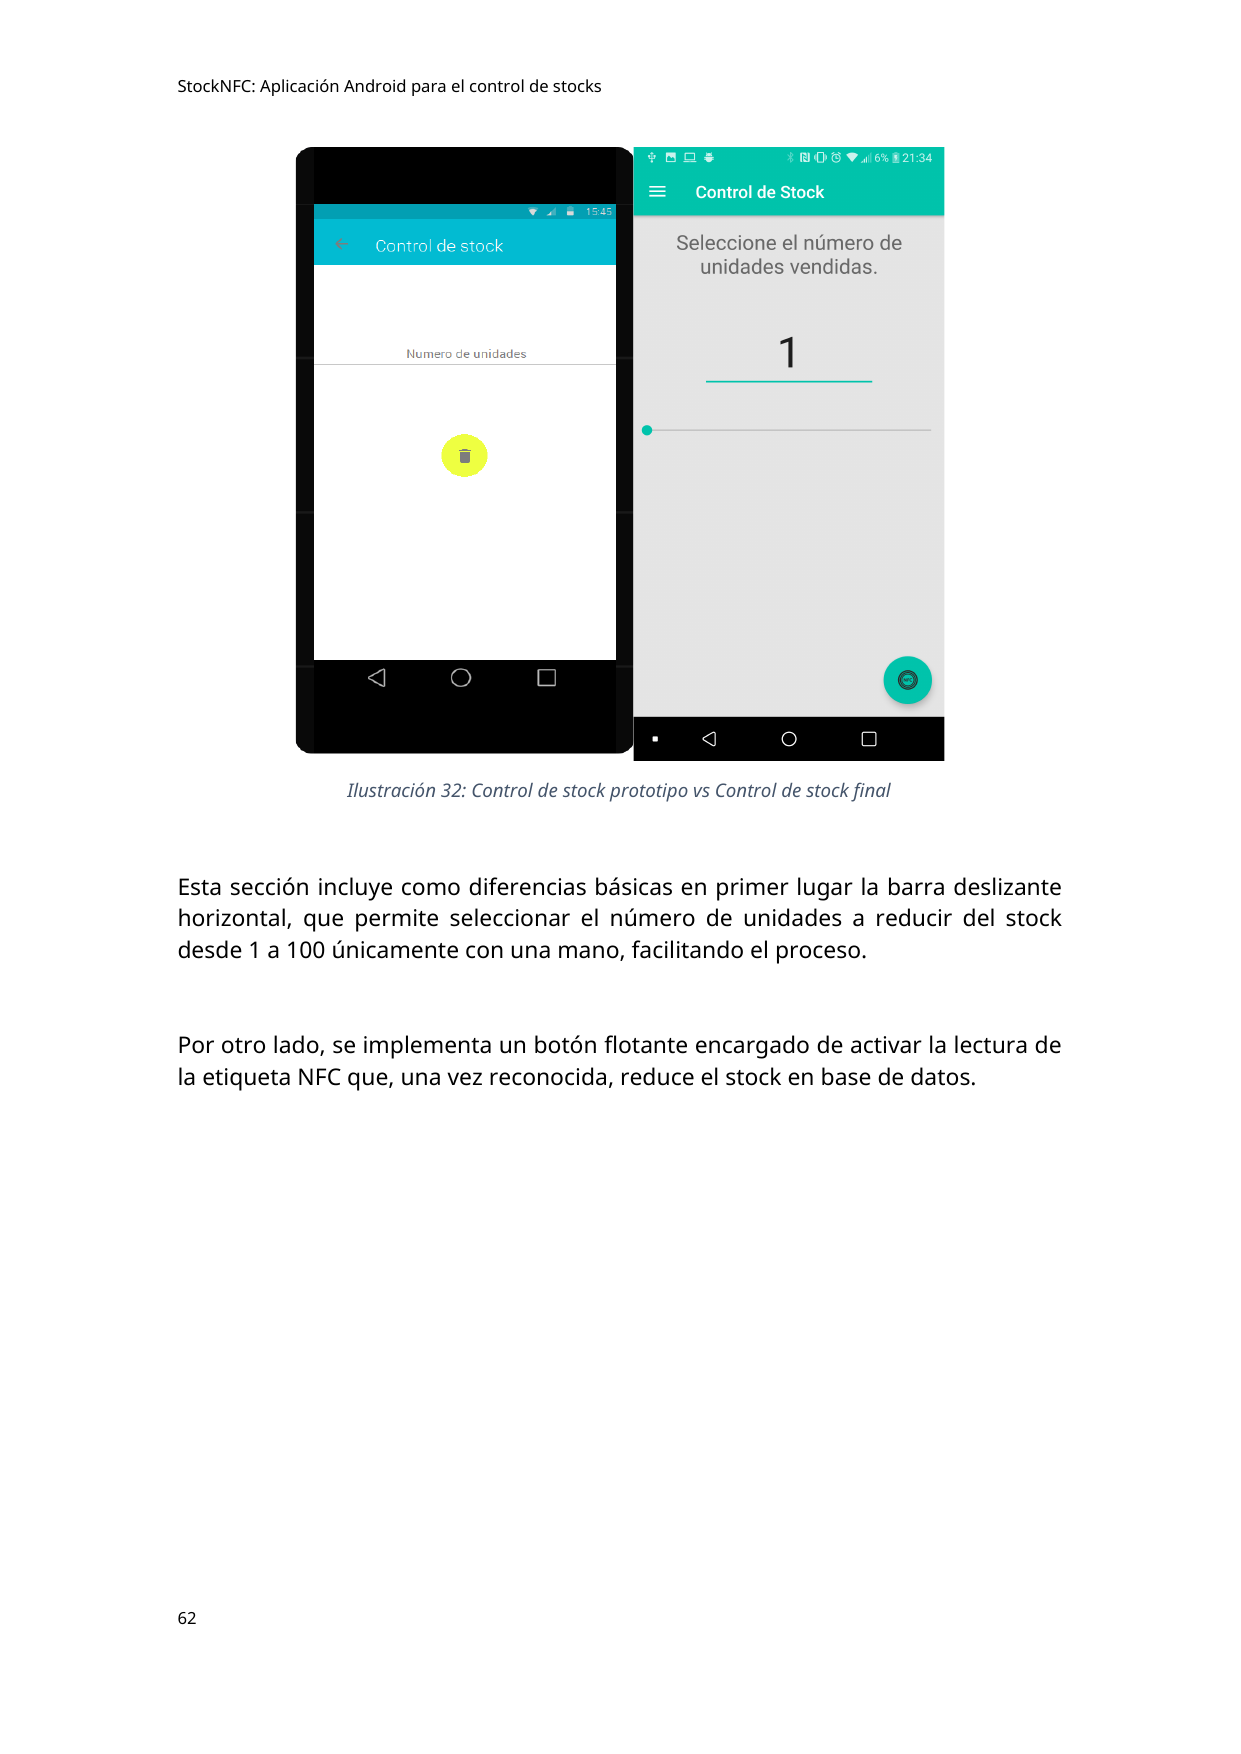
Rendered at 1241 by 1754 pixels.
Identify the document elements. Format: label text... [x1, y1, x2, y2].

text Ilustración 32: Control de stock prototipo vs Control de stock final [177, 777, 1063, 802]
text Por otro lado, se implementa un botón flotante encargado de activar la lectura de la etiqueta NFC que, una vez reconocida, reduce el stock en base de datos. [177, 1029, 1063, 1092]
text Esta sección incluye como diferencias básicas en primer lugar la barra deslizante horizontal, que permite seleccionar el número de unidades a reducir del stock desde 1 a 100 únicamente con una mano, facilitando el proceso. [177, 871, 1063, 965]
